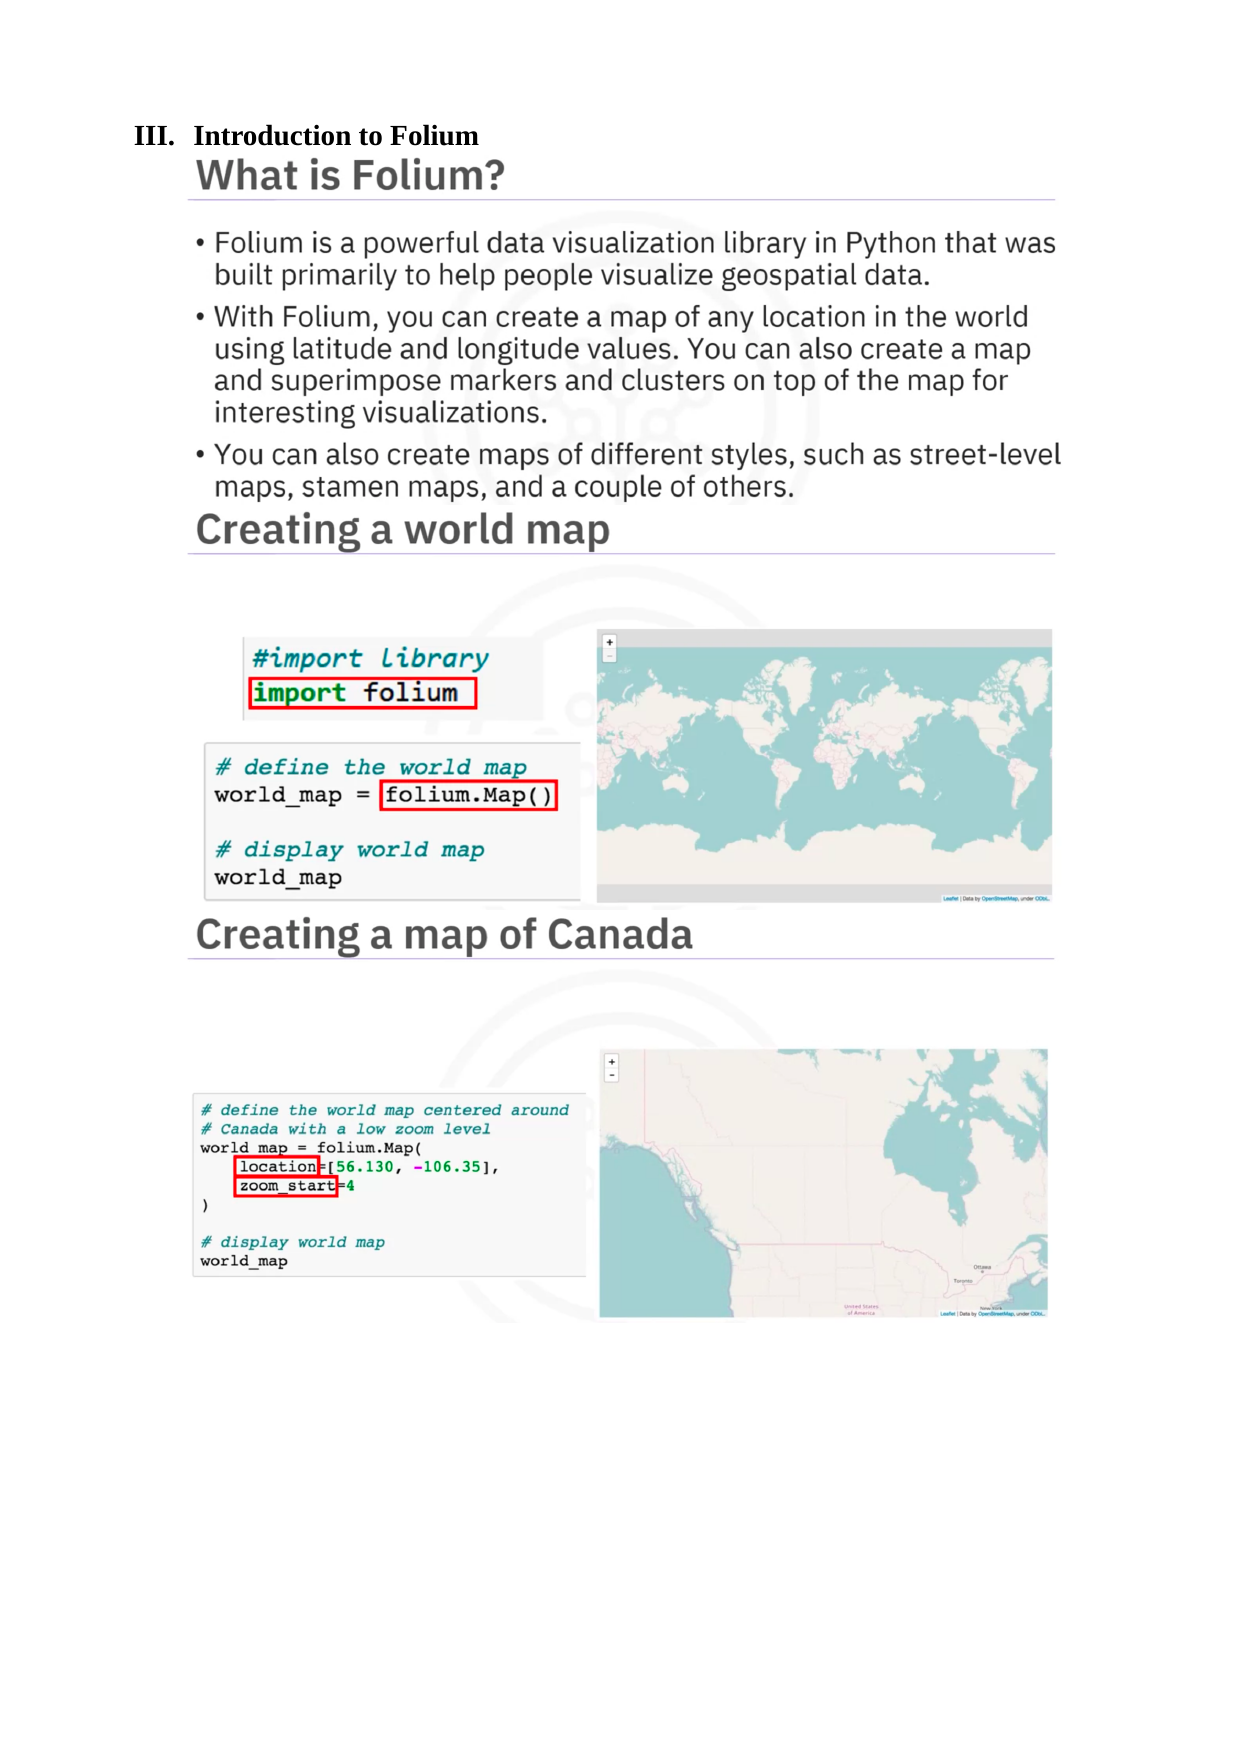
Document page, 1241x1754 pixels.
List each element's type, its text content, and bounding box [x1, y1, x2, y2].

list Introduction to Folium [175, 118, 1122, 151]
picture [118, 151, 1123, 1323]
